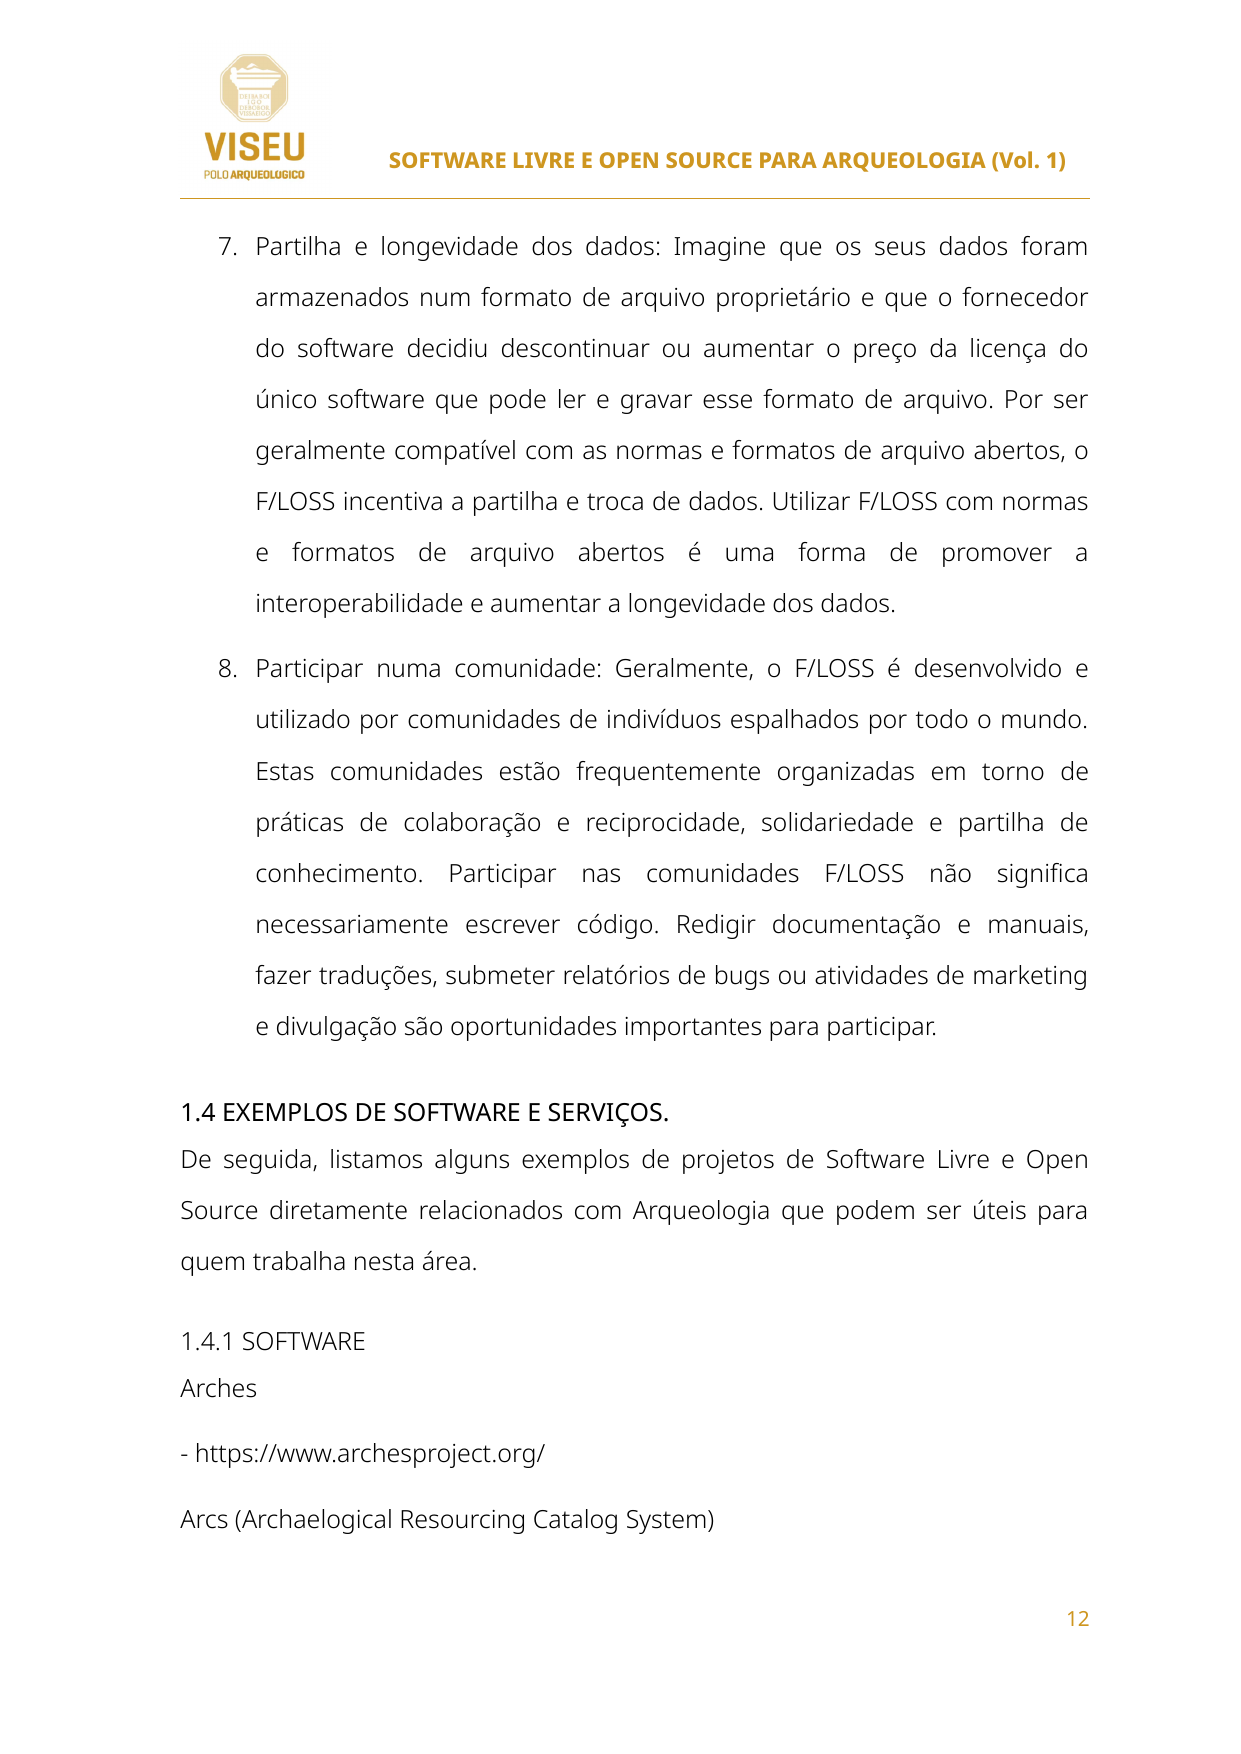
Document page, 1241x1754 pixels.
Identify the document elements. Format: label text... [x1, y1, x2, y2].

text De seguida, listamos alguns exemplos de projetos de Software Livre e Open Source diretamente relacionados com Arqueologia que podem ser úteis para quem trabalha nesta área. [180, 1141, 1090, 1277]
list Participar numa comunidade: Geralmente, o F/LOSS é desenvolvido e utilizado por comunidades de indivíduos espalhados por todo o mundo. Estas comunidades estão frequentemente organizadas em torno de práticas de colaboração e reciprocidade, solidariedade e partilha de conhecimento. Participar nas comunidades F/LOSS não significa necessariamente escrever código. Redigir documentação e manuais, fazer traduções, submeter relatórios de bugs ou atividades de marketing e divulgação são oportunidades importantes para participar. [218, 651, 1090, 1042]
subtitle 1.4 Exemplos de software e serviços. [180, 1095, 1090, 1129]
text - https://www.archesproject.org/ [180, 1436, 1090, 1470]
text Arches [180, 1370, 1090, 1404]
subtitle 1.4.1 Software [180, 1324, 1090, 1358]
list Partilha e longevidade dos dados: Imagine que os seus dados foram armazenados num formato de arquivo proprietário e que o fornecedor do software decidiu descontinuar ou aumentar o preço da licença do único software que pode ler e gravar esse formato de arquivo. Por ser geralmente compatível com as normas e formatos de arquivo abertos, o F/LOSS incentiva a partilha e troca de dados. Utilizar F/LOSS com normas e formatos de arquivo abertos é uma forma de promover a interoperabilidade e aumentar a longevidade dos dados. [218, 228, 1090, 619]
text Arcs (Archaelogical Resourcing Catalog System) [180, 1501, 1090, 1536]
